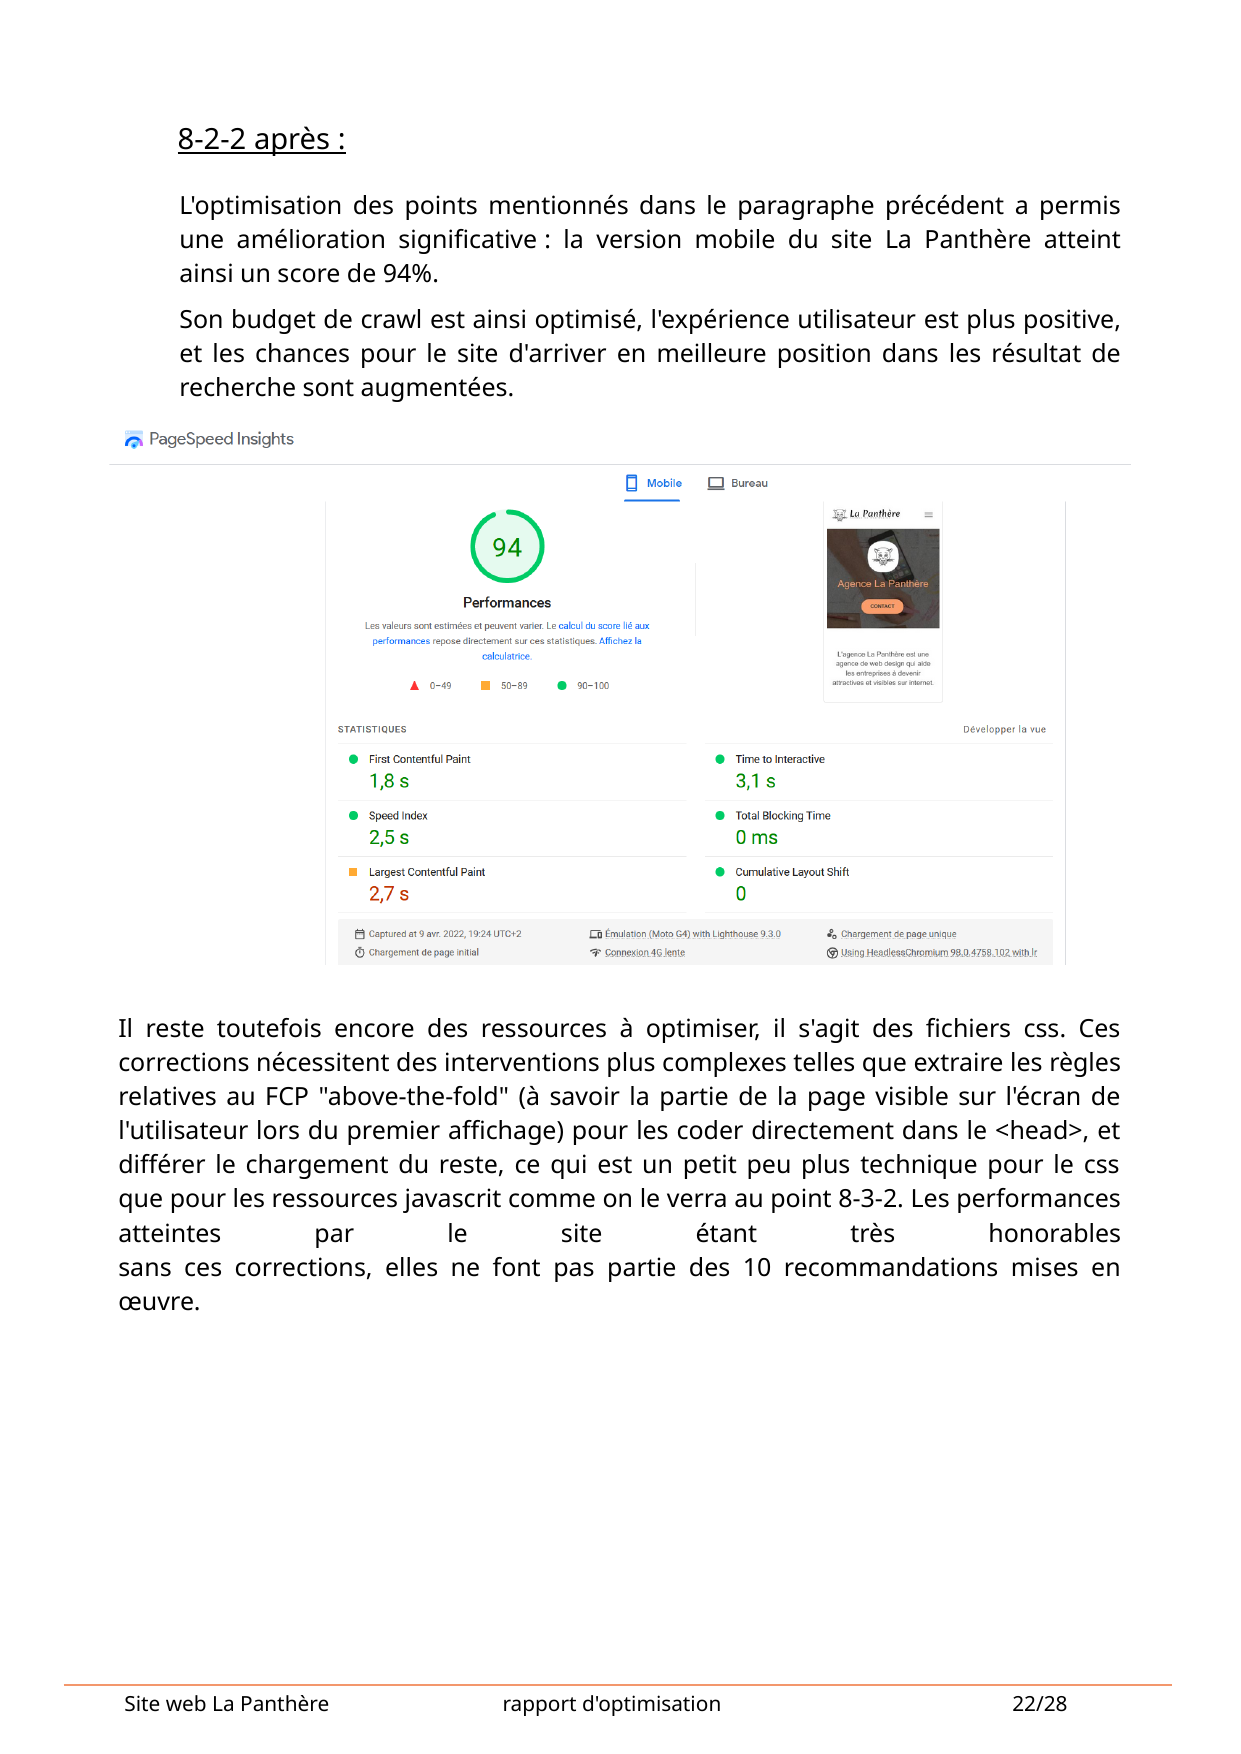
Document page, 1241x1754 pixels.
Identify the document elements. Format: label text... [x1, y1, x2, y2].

text 8-2-2 après : [177, 118, 1122, 158]
text Il reste toutefois encore des ressources à optimiser, il s'agit des fichiers css. Ces corrections nécessitent des interventions plus complexes telles que extraire les règles relatives au FCP "above-the-fold" (à savoir la partie de la page visible sur l'écran de l'utilisateur lors du premier affichage) pour les coder directement dans le <head>, et différer le chargement du reste, ce qui est un petit peu plus technique pour le css que pour les ressources javascrit comme on le verra au point 8-3-2. Les performances atteintes par le site étant très honorables sans ces corrections, elles ne font pas partie des 10 recommandations mises en œuvre. [118, 1011, 1122, 1317]
picture [109, 416, 1131, 965]
text Son budget de crawl est ainsi optimisé, l'expérience utilisateur est plus positive, et les chances pour le site d'arriver en meilleure position dans les résultat de recherche sont augmentées. [179, 302, 1122, 404]
text L'optimisation des points mentionnés dans le paragraphe précédent a permis une amélioration significative : la version mobile du site La Panthère atteint ainsi un score de 94%. [179, 187, 1122, 289]
